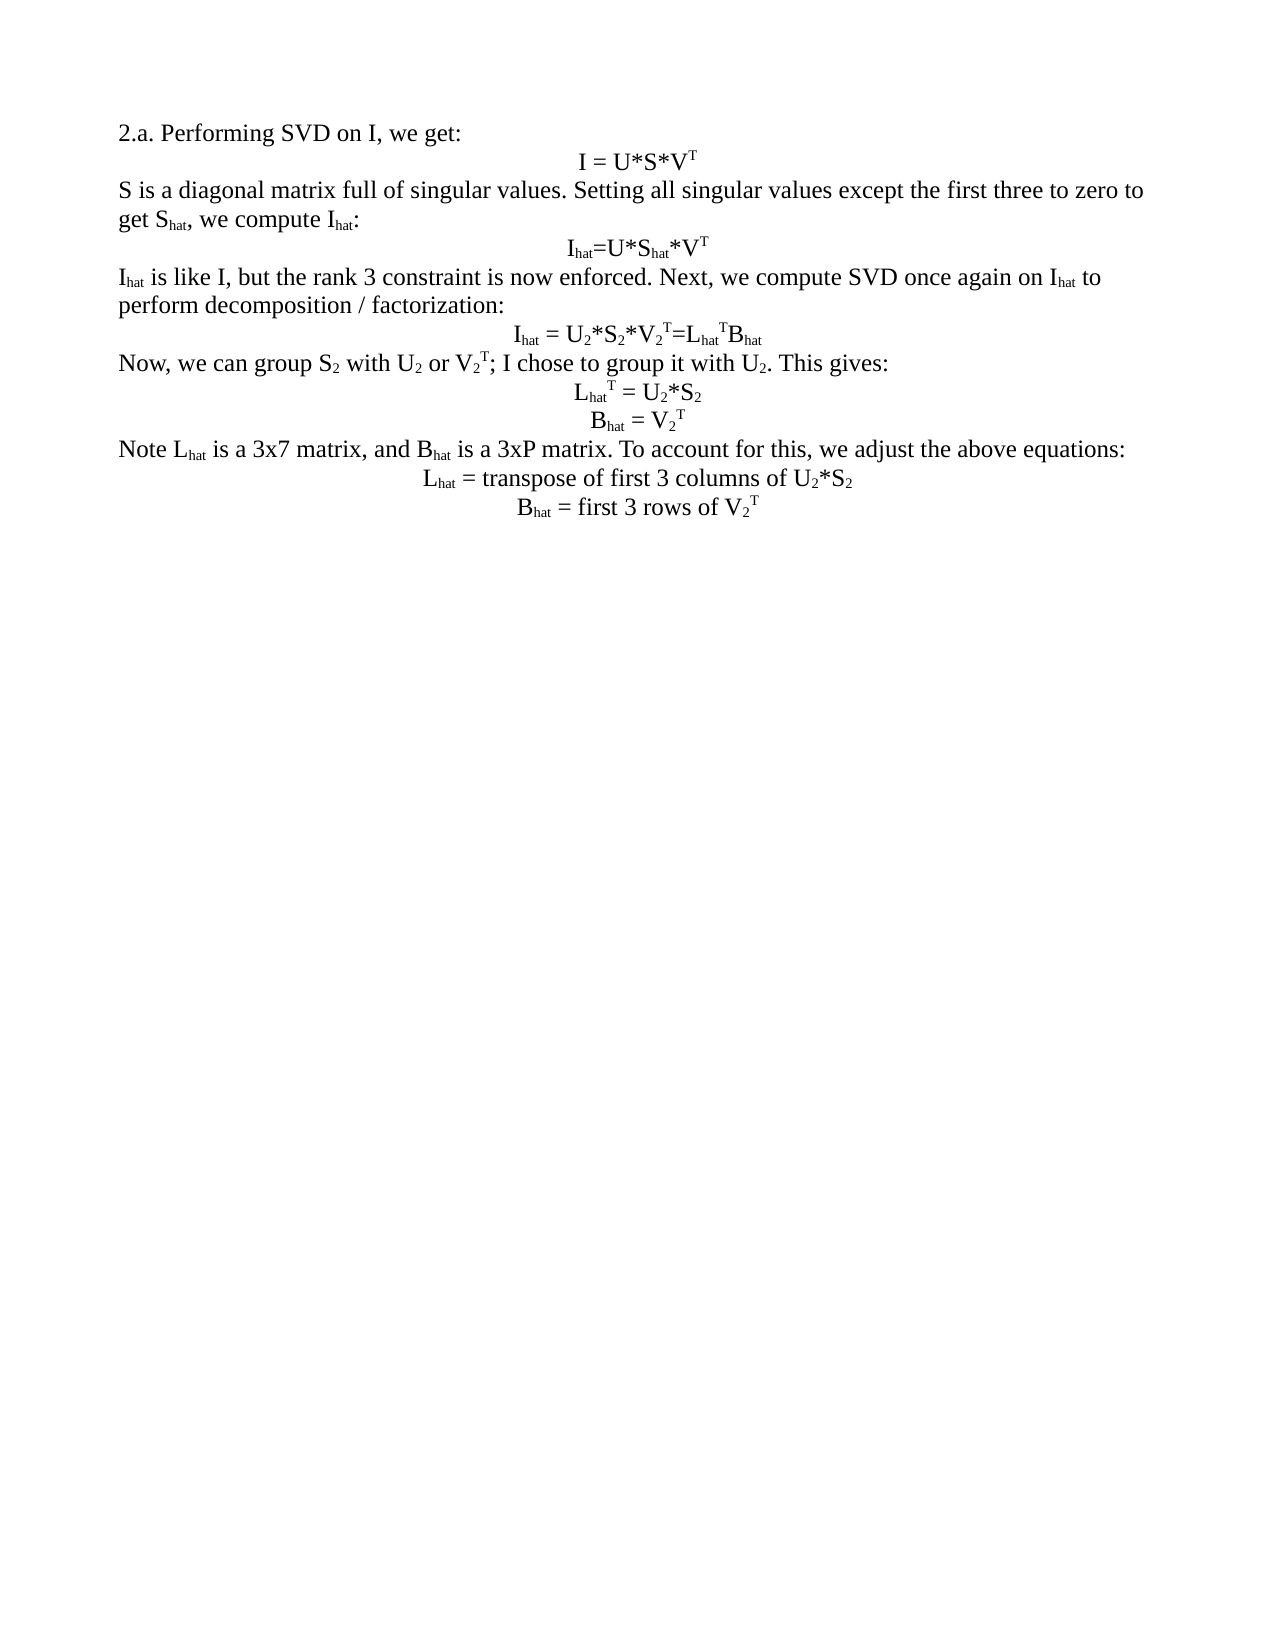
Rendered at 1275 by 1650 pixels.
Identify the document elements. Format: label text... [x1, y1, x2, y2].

text Ihat=U*Shat*VT [118, 233, 1157, 262]
text Now, we can group S2 with U2 or V2T; I chose to group it with U2. This gives: [118, 348, 1157, 377]
text Note Lhat is a 3x7 matrix, and Bhat is a 3xP matrix. To account for this, we adjust the above equations: [118, 434, 1157, 463]
text Bhat = first 3 rows of V2T [118, 492, 1157, 521]
text Ihat is like I, but the rank 3 constraint is now enforced. Next, we compute SVD once again on Ihat to perform decomposition / factorization: [118, 262, 1157, 319]
text Bhat = V2T [118, 406, 1157, 434]
text S is a diagonal matrix full of singular values. Setting all singular values except the first three to zero to get Shat, we compute Ihat: [118, 176, 1157, 233]
text Ihat = U2*S2*V2T=LhatTBhat [118, 319, 1157, 348]
text Lhat = transpose of first 3 columns of U2*S2 [118, 463, 1157, 492]
text LhatT = U2*S2 [118, 377, 1157, 406]
text I = U*S*VT [118, 147, 1157, 176]
text 2.a. Performing SVD on I, we get: [118, 118, 1157, 147]
